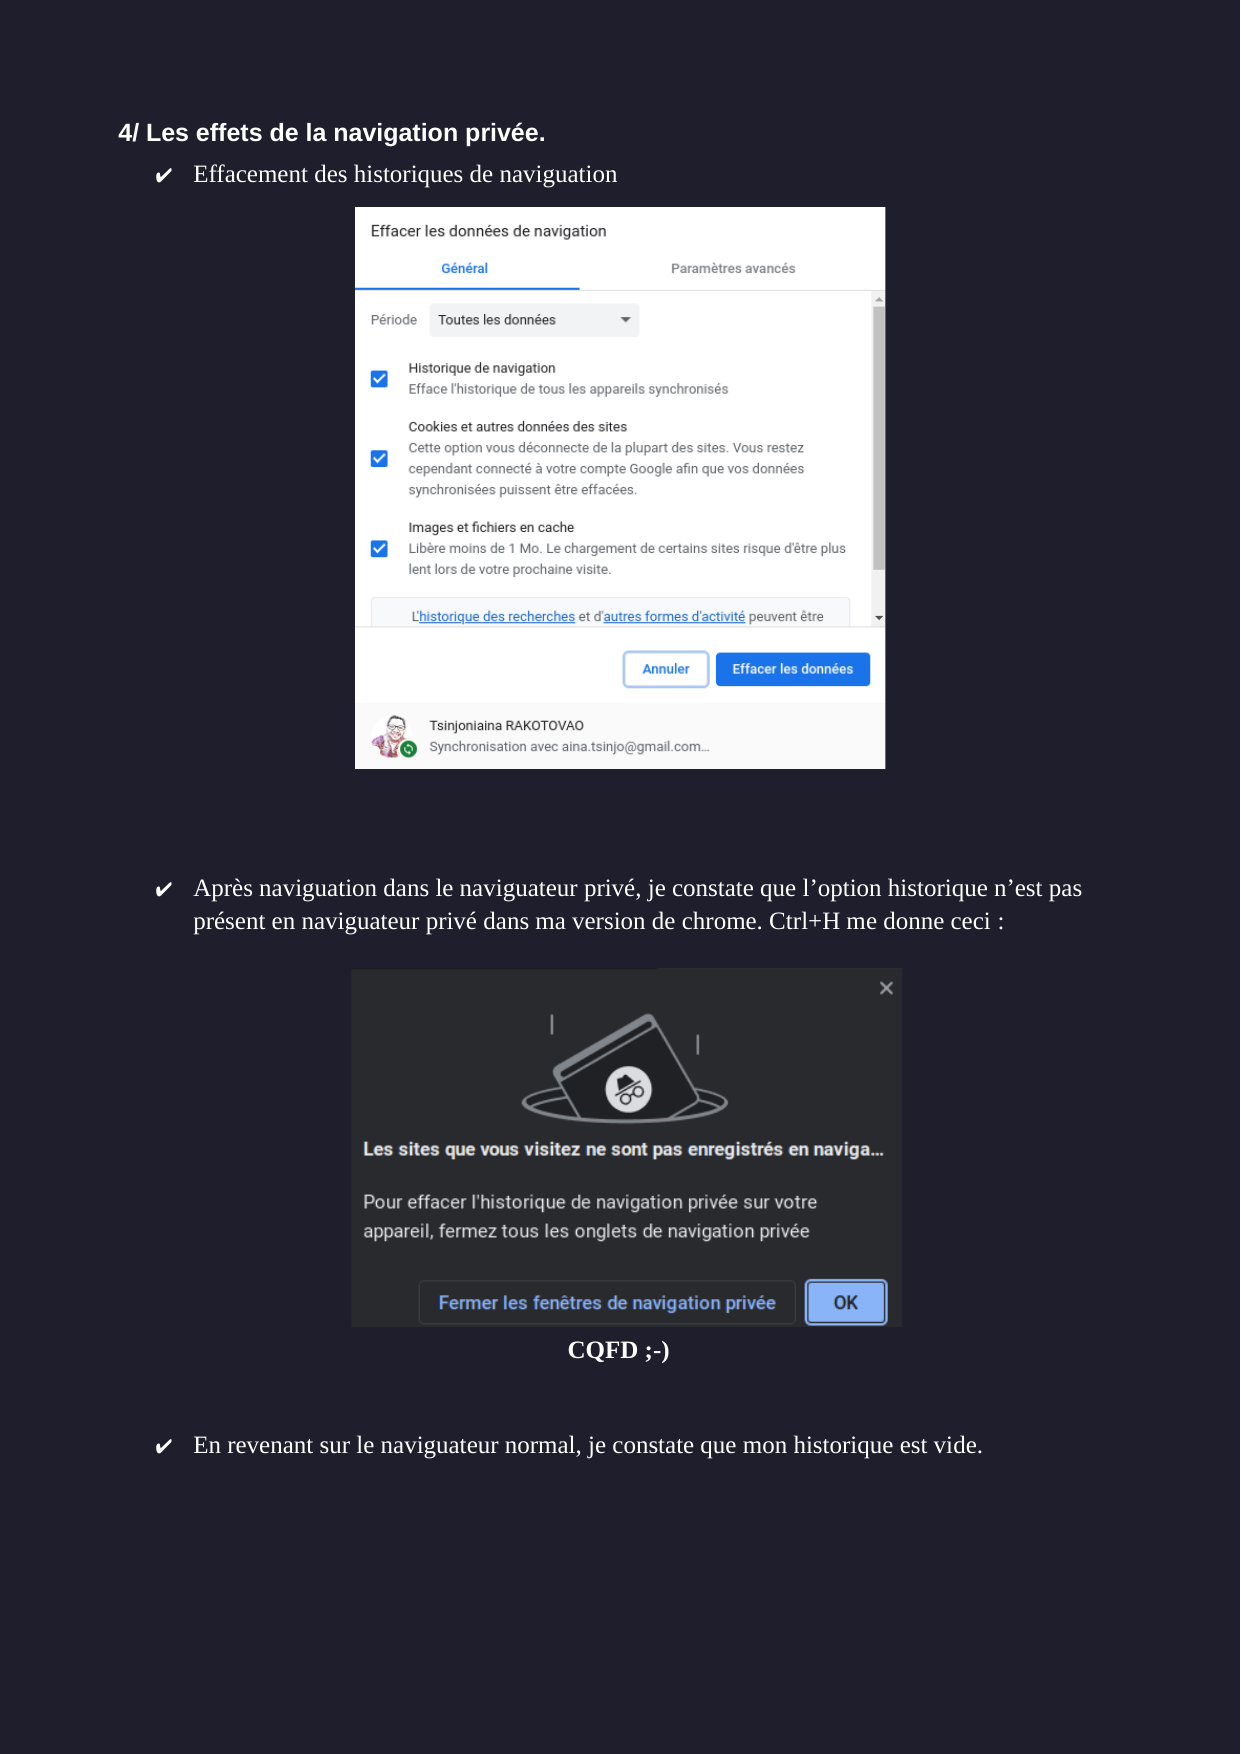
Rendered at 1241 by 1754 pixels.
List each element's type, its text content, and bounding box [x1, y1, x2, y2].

list Après naviguation dans le naviguateur privé, je constate que l’option historique n’est pas présent en naviguateur privé dans ma version de chrome. Ctrl+H me donne ceci : [156, 873, 1122, 935]
list Effacement des historiques de naviguation [156, 159, 1122, 188]
picture [355, 207, 886, 769]
subtitle 4/ Les effets de la navigation privée. [118, 118, 1122, 147]
text CQFD ;-) [118, 1335, 1122, 1364]
picture [351, 968, 903, 1327]
list En revenant sur le naviguateur normal, je constate que mon historique est vide. [156, 1430, 1122, 1459]
